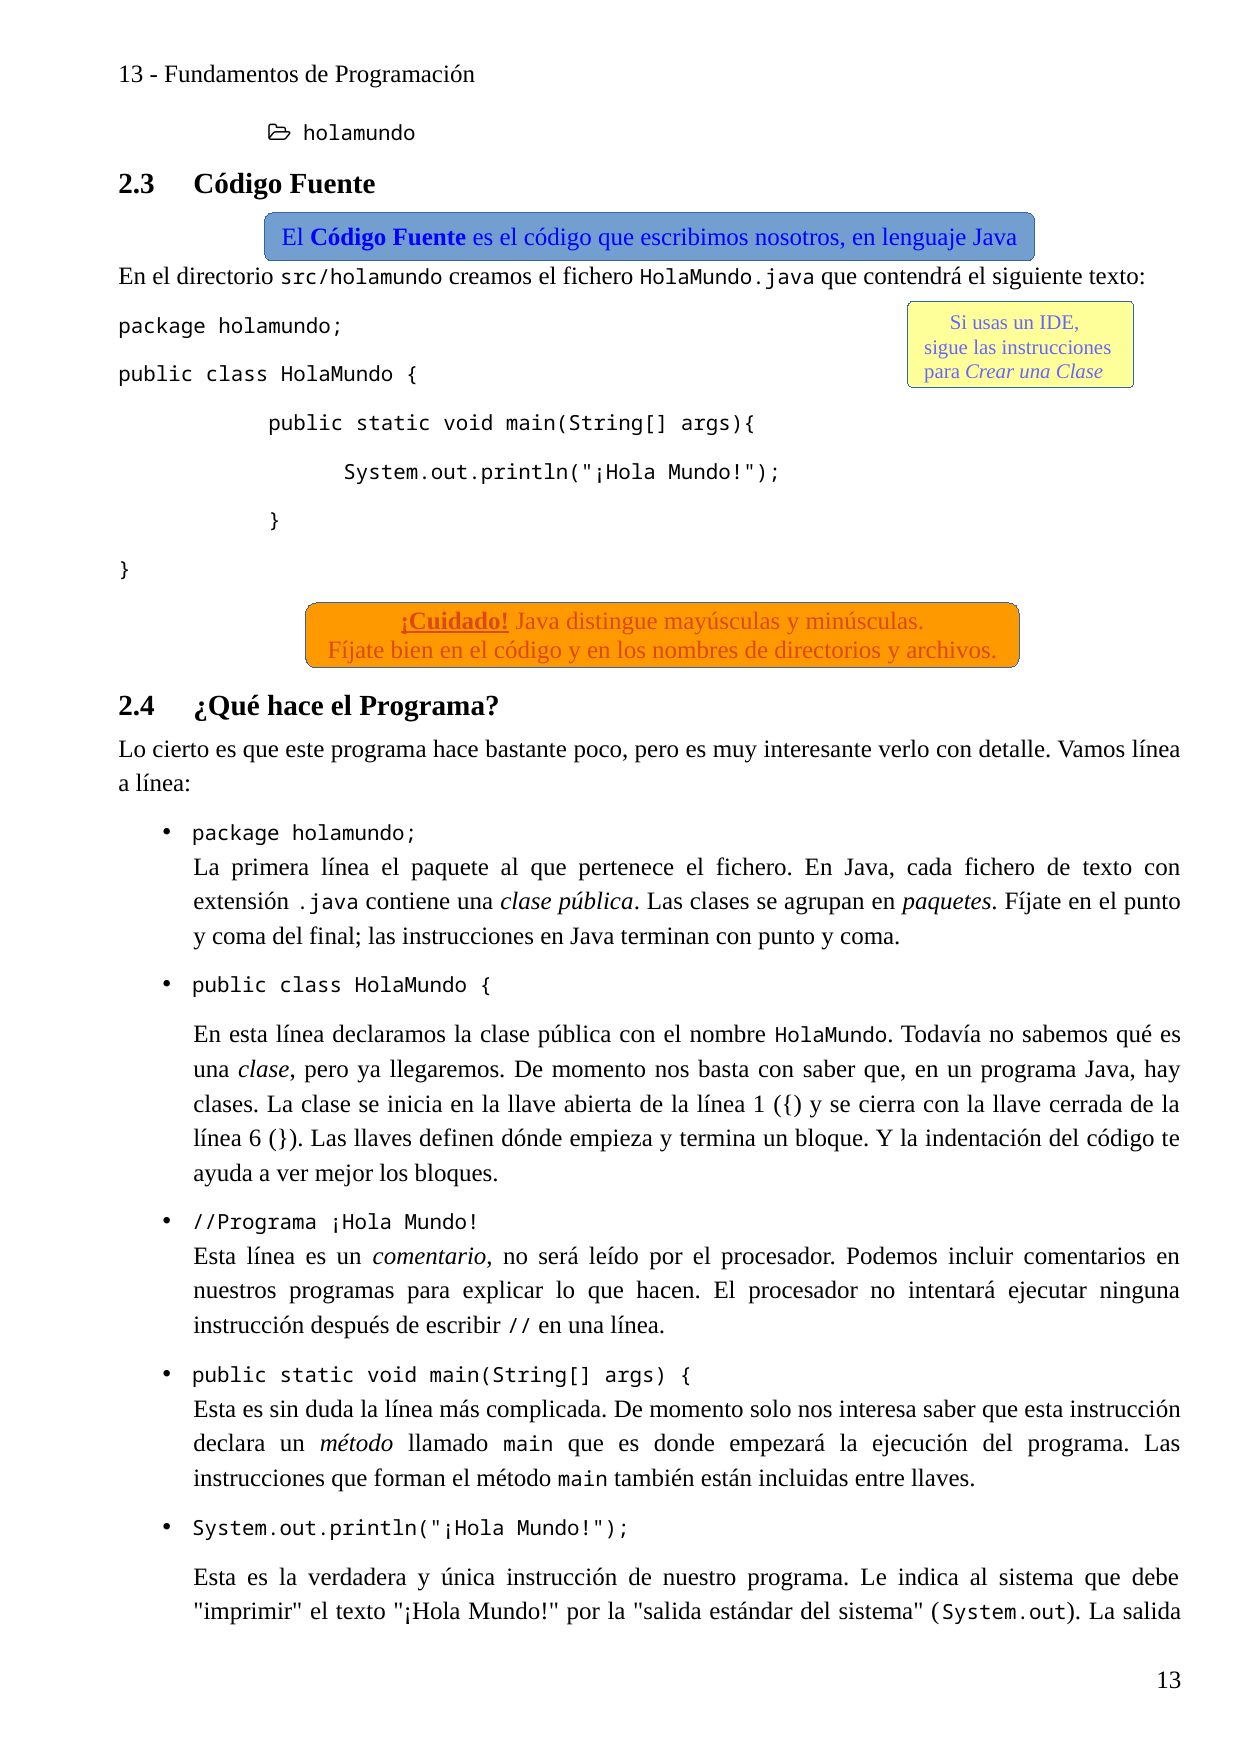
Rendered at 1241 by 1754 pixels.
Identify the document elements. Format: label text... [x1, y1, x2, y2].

text En esta línea declaramos la clase pública con el nombre HolaMundo. Todavía no sabemos qué es una clase, pero ya llegaremos. De momento nos basta con saber que, en un programa Java, hay clases. La clase se inicia en la llave abierta de la línea 1 ({) y se cierra con la llave cerrada de la línea 6 (}). Las llaves definen dónde empieza y termina un bloque. Y la indentación del código te ayuda a ver mejor los bloques. [193, 1019, 1181, 1186]
text package holamundo; [118, 311, 907, 339]
text public class HolaMundo { [118, 359, 911, 388]
text Esta línea es un comentario, no será leído por el procesador. Podemos incluir comentarios en nuestros programas para explicar lo que hacen. El procesador no intentará ejecutar ninguna instrucción después de escribir // en una línea. [193, 1241, 1181, 1339]
text La primera línea el paquete al que pertenece el fichero. En Java, cada fichero de texto con extensión .java contiene una clase pública. Las clases se agrupan en paquetes. Fíjate en el punto y coma del final; las instrucciones en Java terminan con punto y coma. [193, 852, 1181, 950]
text } [118, 506, 1181, 534]
text [1131, 359, 1181, 388]
text En el directorio src/holamundo creamos el fichero HolaMundo.java que contendrá el siguiente texto: [118, 261, 1181, 291]
text  [118, 603, 312, 668]
list //Programa ¡Hola Mundo! [162, 1207, 1181, 1235]
list public class HolaMundo { [162, 970, 1181, 999]
subtitle Código Fuente [118, 167, 1181, 200]
text Esta es la verdadera y única instrucción de nuestro programa. Le indica al sistema que debe "imprimir" el texto "¡Hola Mundo!" por la "salida estándar del sistema" (System.out). La salida [193, 1562, 1181, 1626]
text Esta es sin duda la línea más complicada. De momento solo nos interesa saber que esta instrucción declara un método llamado main que es donde empezará la ejecución del programa. Las instrucciones que forman el método main también están incluidas entre llaves. [193, 1394, 1181, 1493]
text Lo cierto es que este programa hace bastante poco, pero es muy interesante verlo con detalle. Vamos línea a línea: [118, 734, 1181, 797]
text [1134, 311, 1181, 339]
text  holamundo [118, 118, 1181, 146]
text System.out.println("¡Hola Mundo!"); [118, 457, 1181, 485]
text } [118, 554, 1181, 583]
list public static void main(String[] args) { [162, 1360, 1181, 1388]
subtitle ¿Qué hace el Programa? [118, 688, 1181, 722]
text public static void main(String[] args){ [118, 408, 1181, 437]
text [1012, 603, 1181, 668]
list package holamundo; [162, 818, 1181, 846]
list System.out.println("¡Hola Mundo!"); [162, 1513, 1181, 1542]
